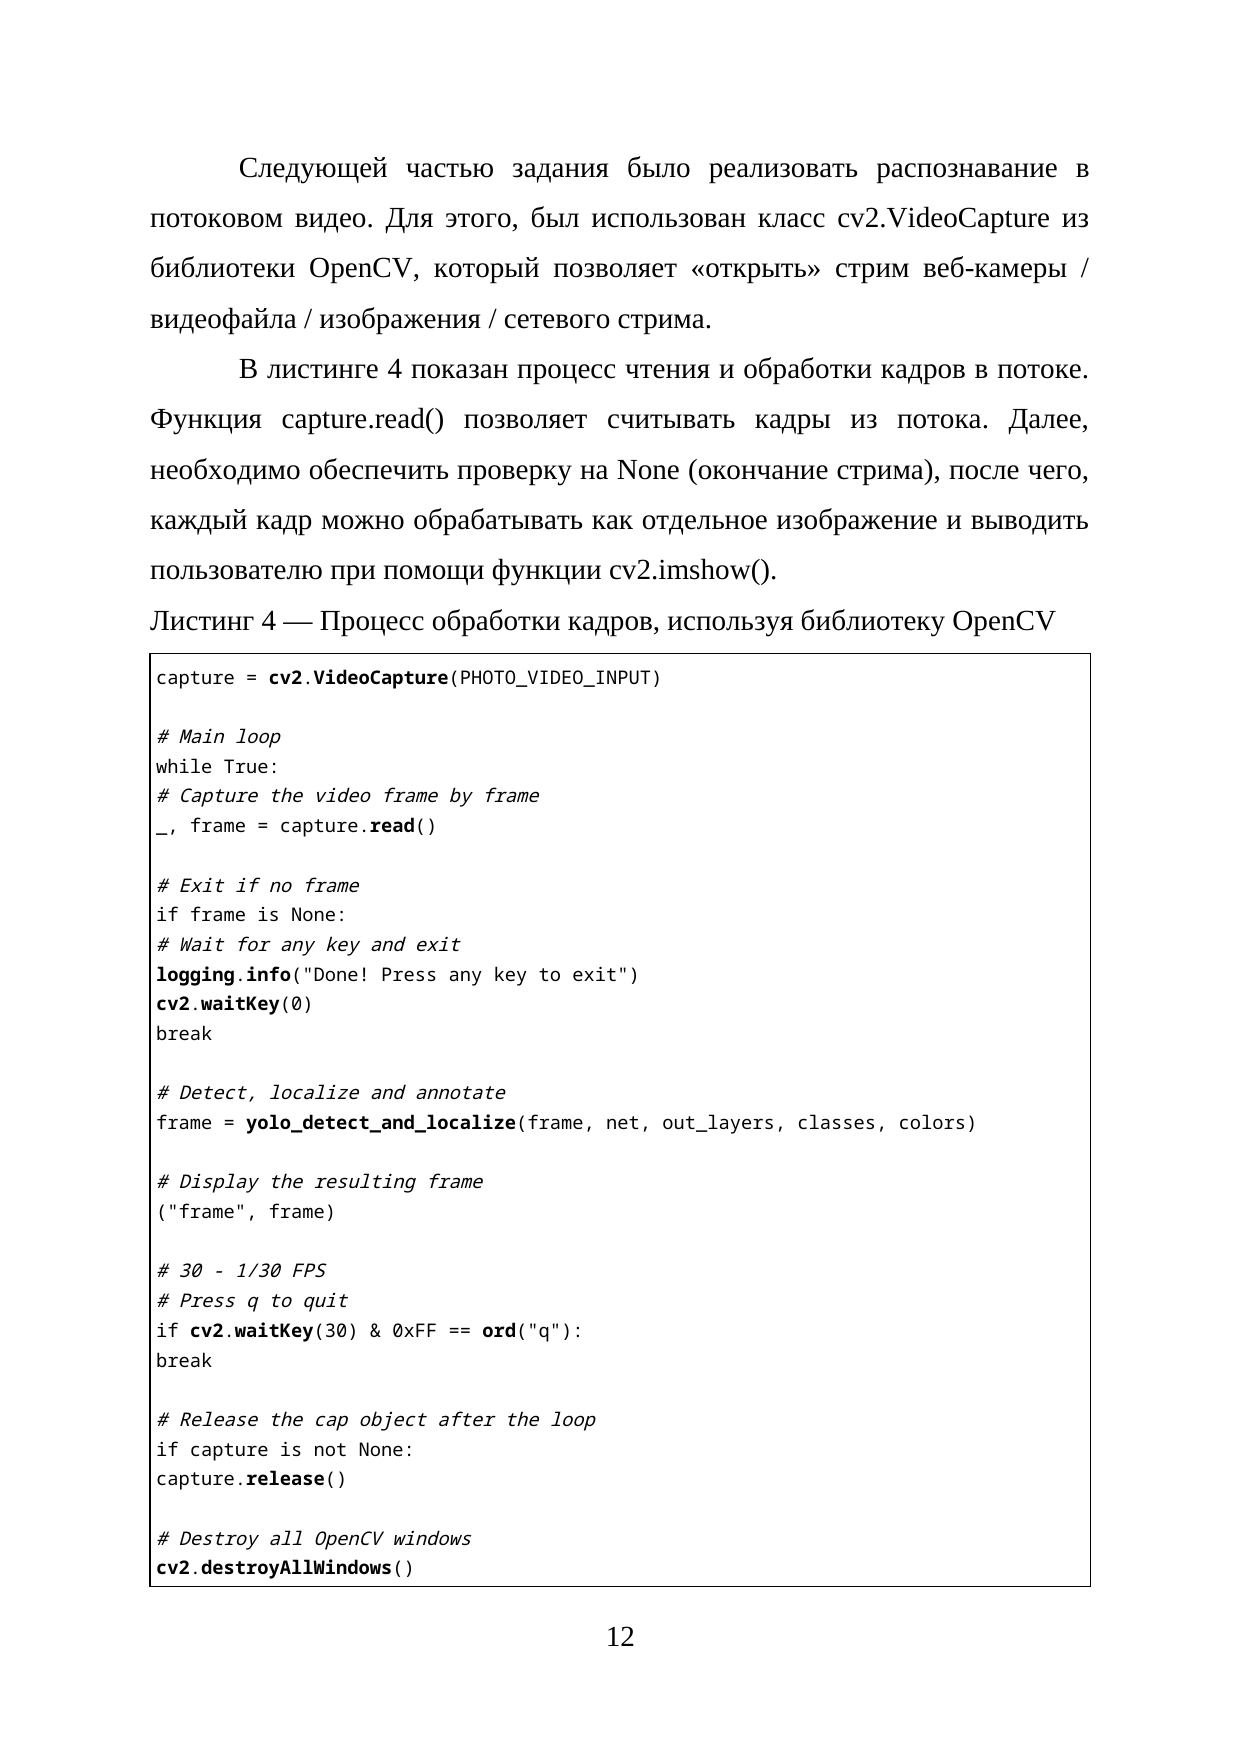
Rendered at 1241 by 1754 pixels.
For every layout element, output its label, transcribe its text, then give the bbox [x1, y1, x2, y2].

text Листинг 4 — Процесс обработки кадров, используя библиотеку OpenCV [150, 603, 1090, 636]
text В листинге 4 показан процесс чтения и обработки кадров в потоке. Функция capture.read() позволяет считывать кадры из потока. Далее, необходимо обеспечить проверку на None (окончание стрима), после чего, каждый кадр можно обрабатывать как отдельное изображение и выводить пользователю при помощи функции cv2.imshow(). [150, 351, 1090, 586]
text Следующей частью задания было реализовать распознавание в потоковом видео. Для этого, был использован класс cv2.VideoCapture из библиотеки OpenCV, который позволяет «открыть» стрим веб-камеры / видеофайла / изображения / сетевого стрима. [150, 150, 1090, 334]
table_header capture = cv2.VideoCapture(PHOTO_VIDEO_INPUT) # Main loop while True: # Capture the video frame by frame _, frame = capture.read() # Exit if no frame if frame is None: # Wait for any key and exit logging.info("Done! Press any key to exit") cv2.waitKey(0) break # Detect, localize and annotate frame = yolo_detect_and_localize(frame, net, out_layers, classes, colors) # Display the resulting frame ("frame", frame) # 30 - 1/30 FPS # Press q to quit if cv2.waitKey(30) & 0xFF == ord("q"): break # Release the cap object after the loop if capture is not None: capture.release() # Destroy all OpenCV windows cv2.destroyAllWindows() [151, 654, 1090, 1586]
